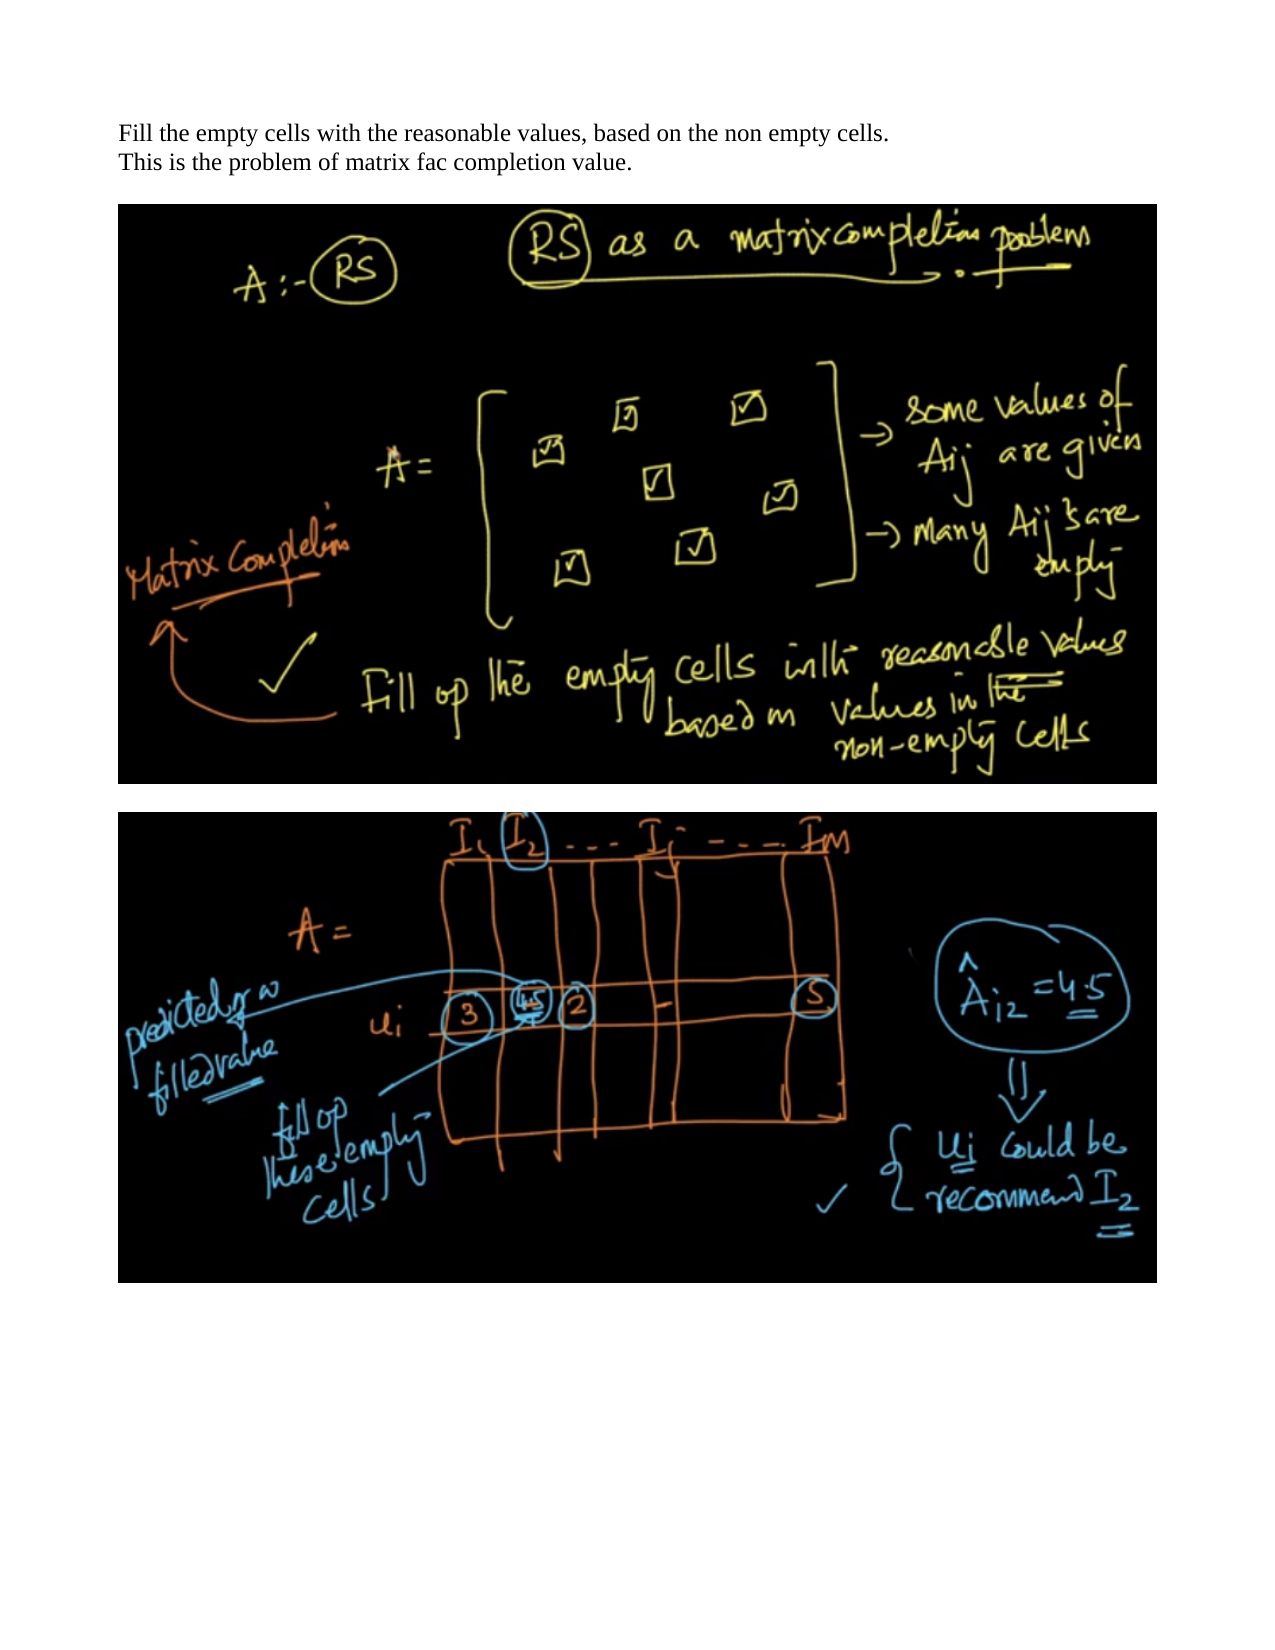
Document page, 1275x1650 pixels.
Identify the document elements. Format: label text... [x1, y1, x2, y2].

picture [118, 204, 1157, 784]
picture [118, 812, 1157, 1283]
text This is the problem of matrix fac completion value. [118, 147, 1157, 176]
text Fill the empty cells with the reasonable values, based on the non empty cells. [118, 118, 1157, 147]
